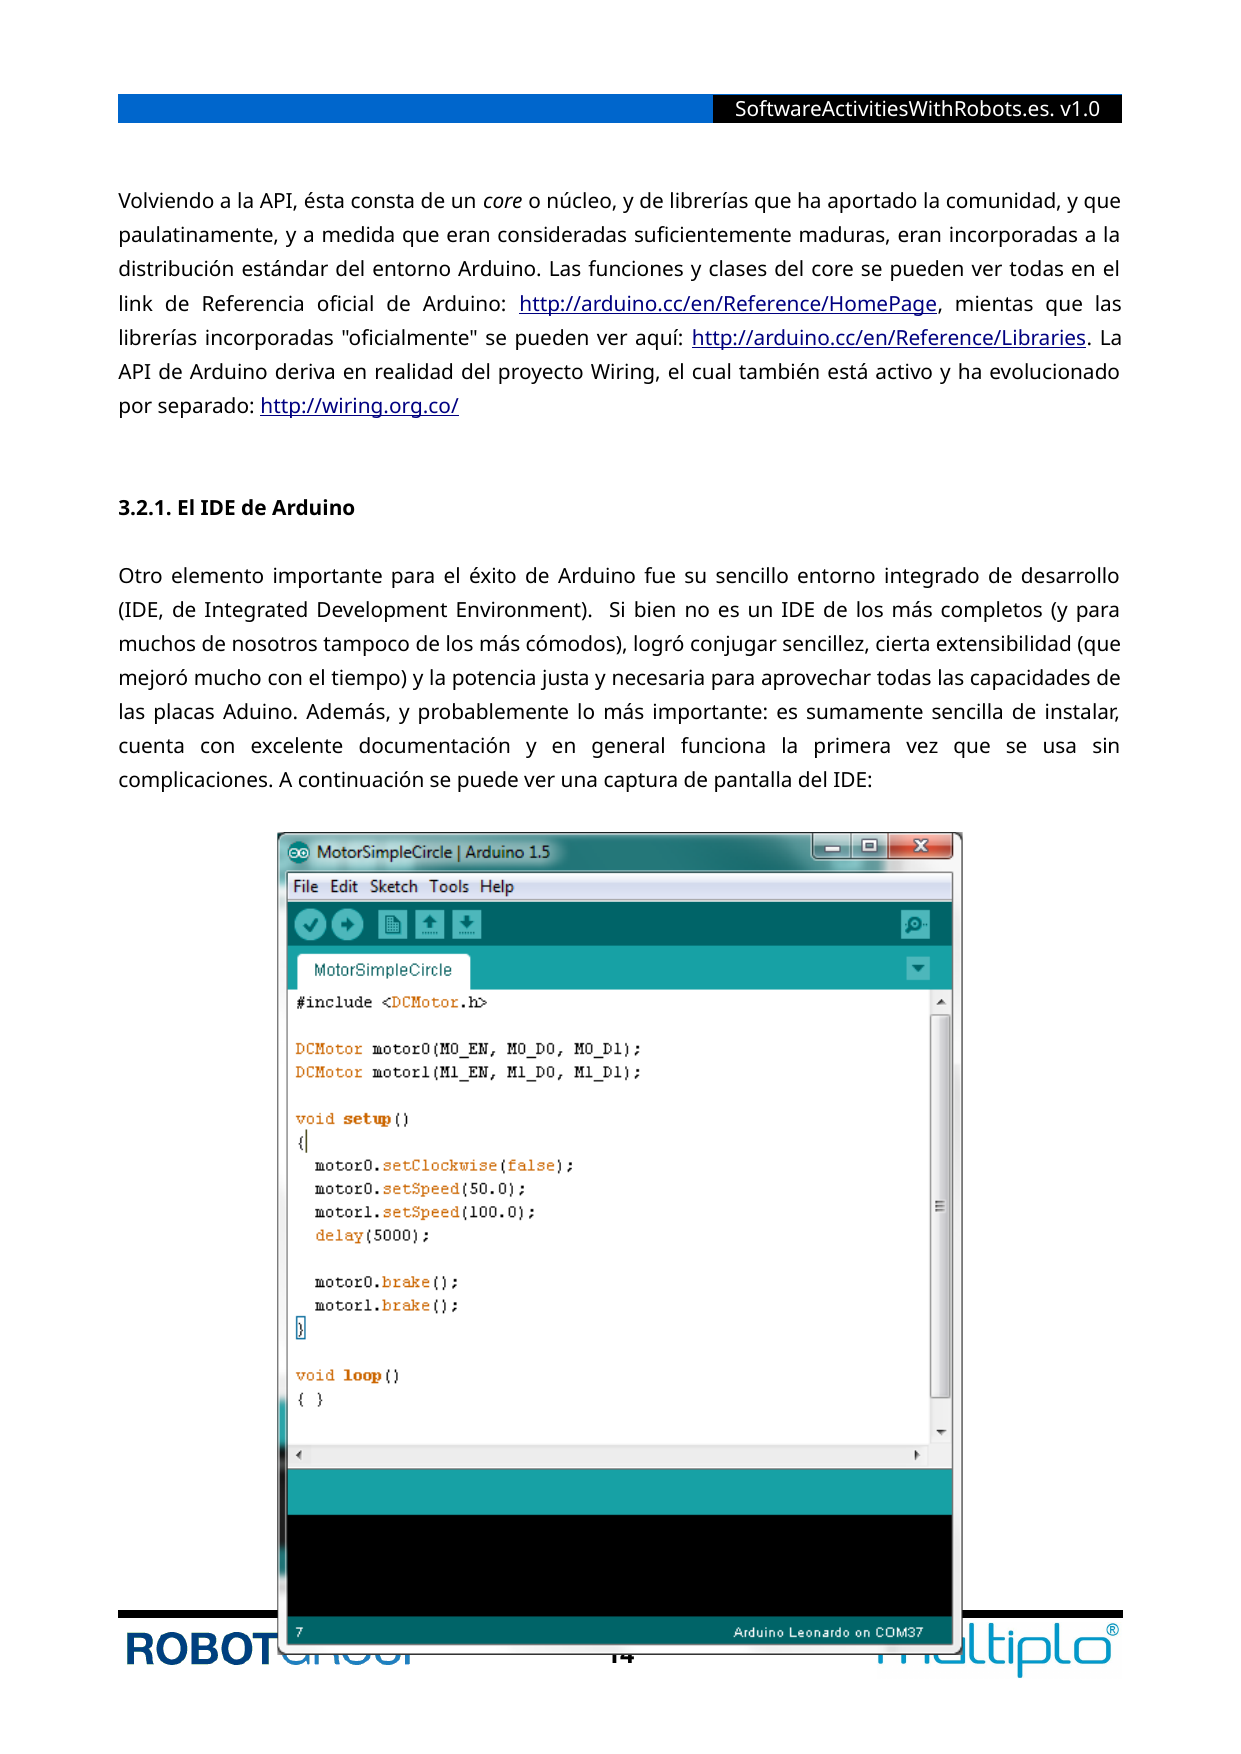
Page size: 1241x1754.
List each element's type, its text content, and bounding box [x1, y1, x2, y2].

picture [118, 832, 1123, 1679]
text Volviendo a la API, ésta consta de un core o núcleo, y de librerías que ha aportado la comunidad, y que paulatinamente, y a medida que eran consideradas suficientemente maduras, eran incorporadas a la distribución estándar del entorno Arduino. Las funciones y clases del core se pueden ver todas en el link de Referencia oficial de Arduino: http://arduino.cc/en/Reference/HomePage, mientas que las librerías incorporadas "oficialmente" se pueden ver aquí: http://arduino.cc/en/Reference/Libraries. La API de Arduino deriva en realidad del proyecto Wiring, el cual también está activo y ha evolucionado por separado: http://wiring.org.co/ [118, 186, 1122, 419]
text 3.2.1. El IDE de Arduino [118, 493, 1122, 521]
text Otro elemento importante para el éxito de Arduino fue su sencillo entorno integrado de desarrollo (IDE, de Integrated Development Environment). Si bien no es un IDE de los más completos (y para muchos de nosotros tampoco de los más cómodos), logró conjugar sencillez, cierta extensibilidad (que mejoró mucho con el tiempo) y la potencia justa y necesaria para aprovechar todas las capacidades de las placas Aduino. Además, y probablemente lo más importante: es sumamente sencilla de instalar, cuenta con excelente documentación y en general funciona la primera vez que se usa sin complicaciones. A continuación se puede ver una captura de pantalla del IDE: [118, 561, 1122, 794]
